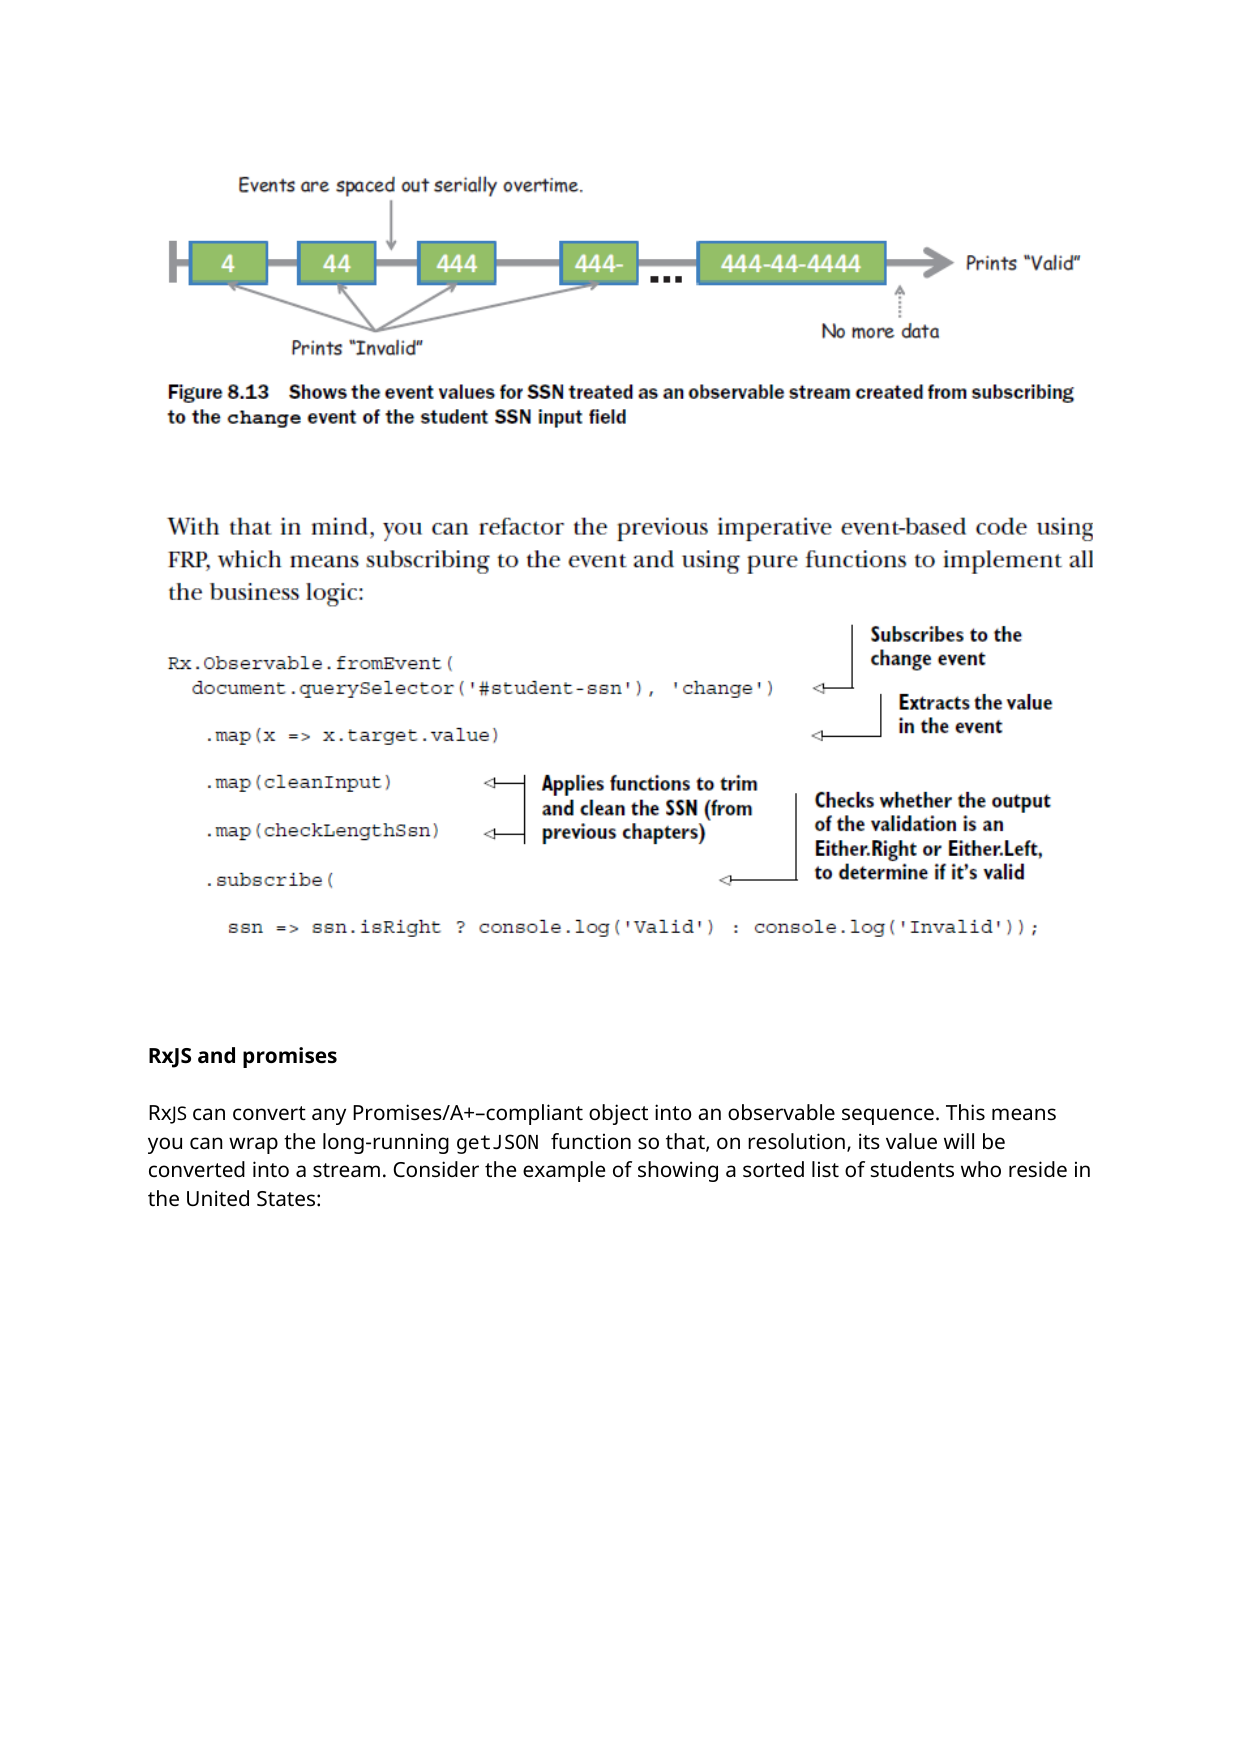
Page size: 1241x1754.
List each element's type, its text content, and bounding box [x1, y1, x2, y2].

text RxJS and promises [148, 1042, 1093, 1070]
text RxJS can convert any Promises/A+–compliant object into an observable sequence. This means you can wrap the long-running getJSON function so that, on resolution, its value will be converted into a stream. Consider the example of showing a sorted list of students who reside in the United States: [148, 1098, 1093, 1212]
